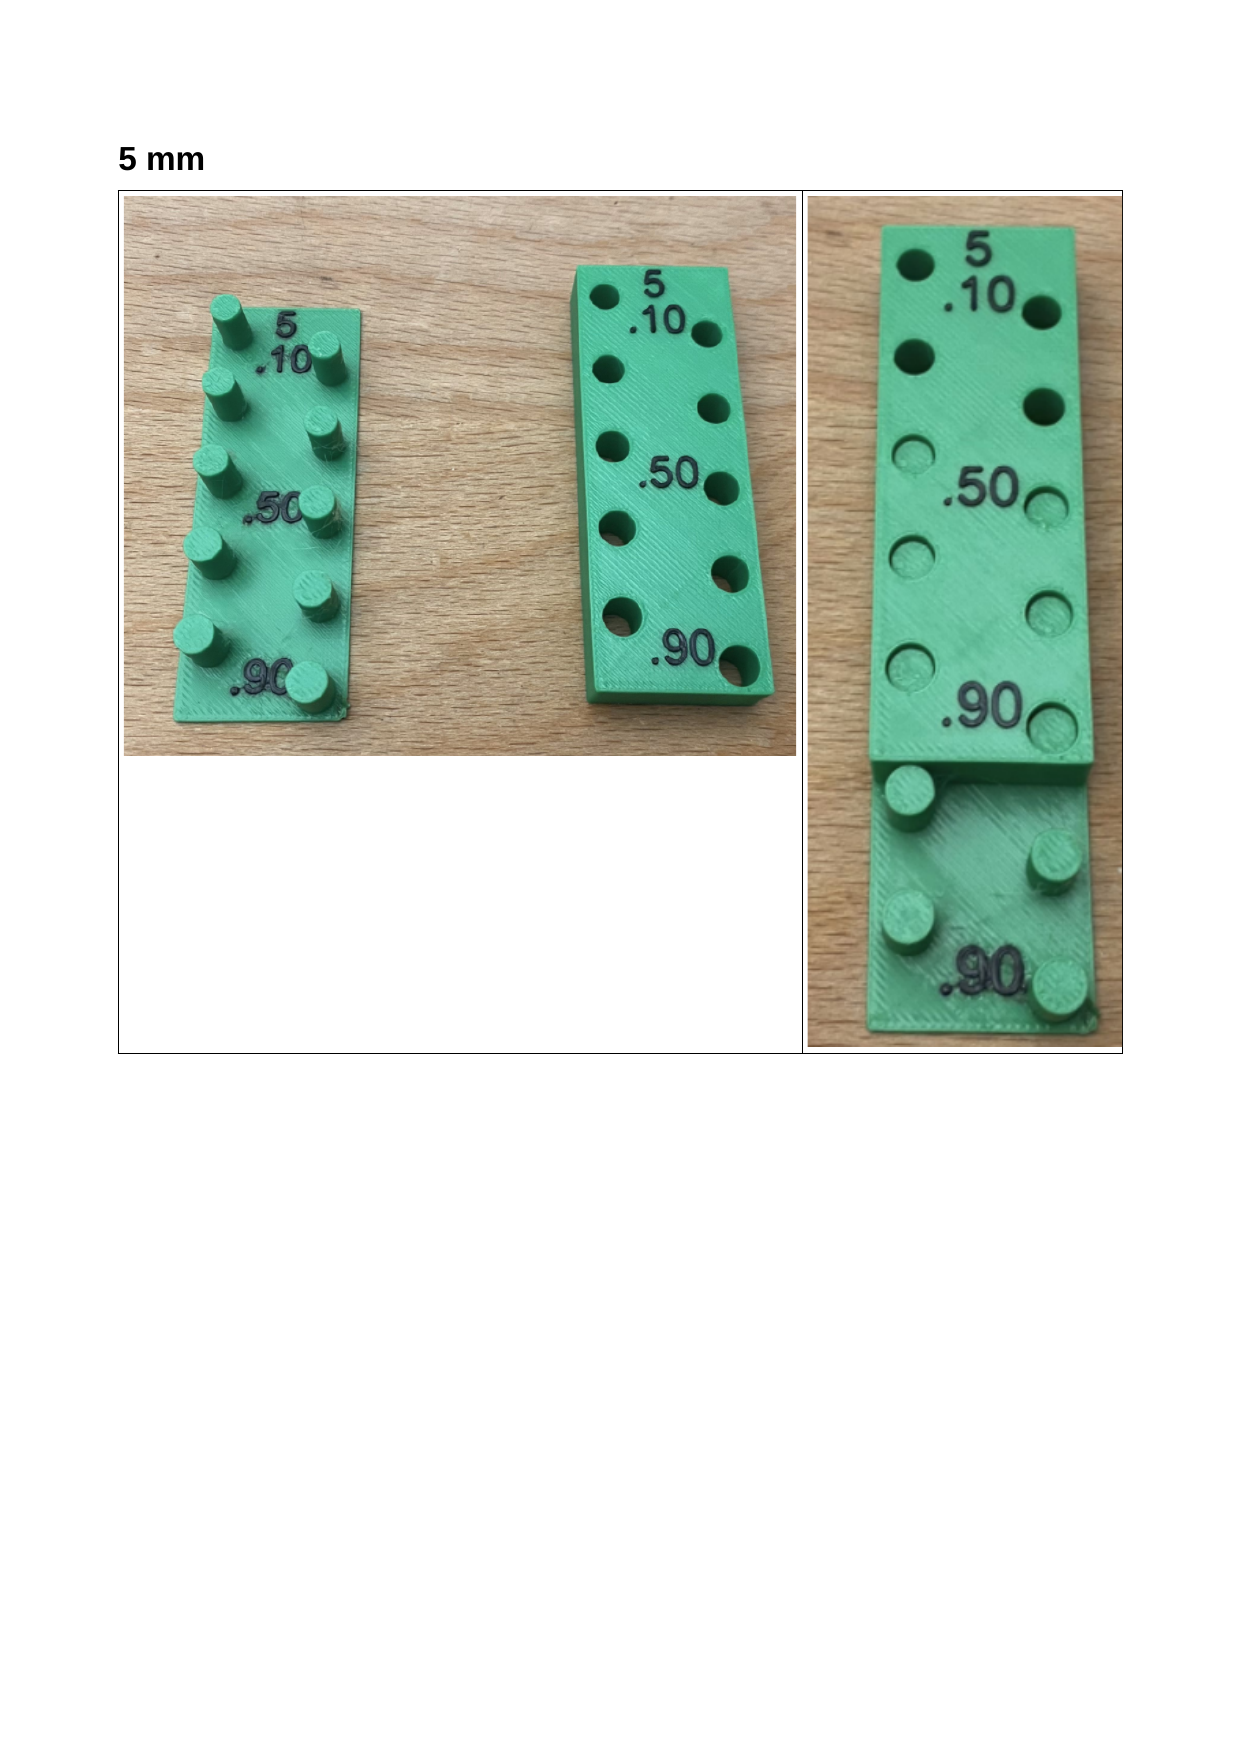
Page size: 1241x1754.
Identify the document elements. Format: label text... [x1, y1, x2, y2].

picture [807, 196, 1123, 1047]
table_header [803, 191, 1122, 1052]
table_header [119, 191, 802, 1052]
picture [123, 196, 797, 756]
subtitle 5 mm [118, 139, 1122, 177]
